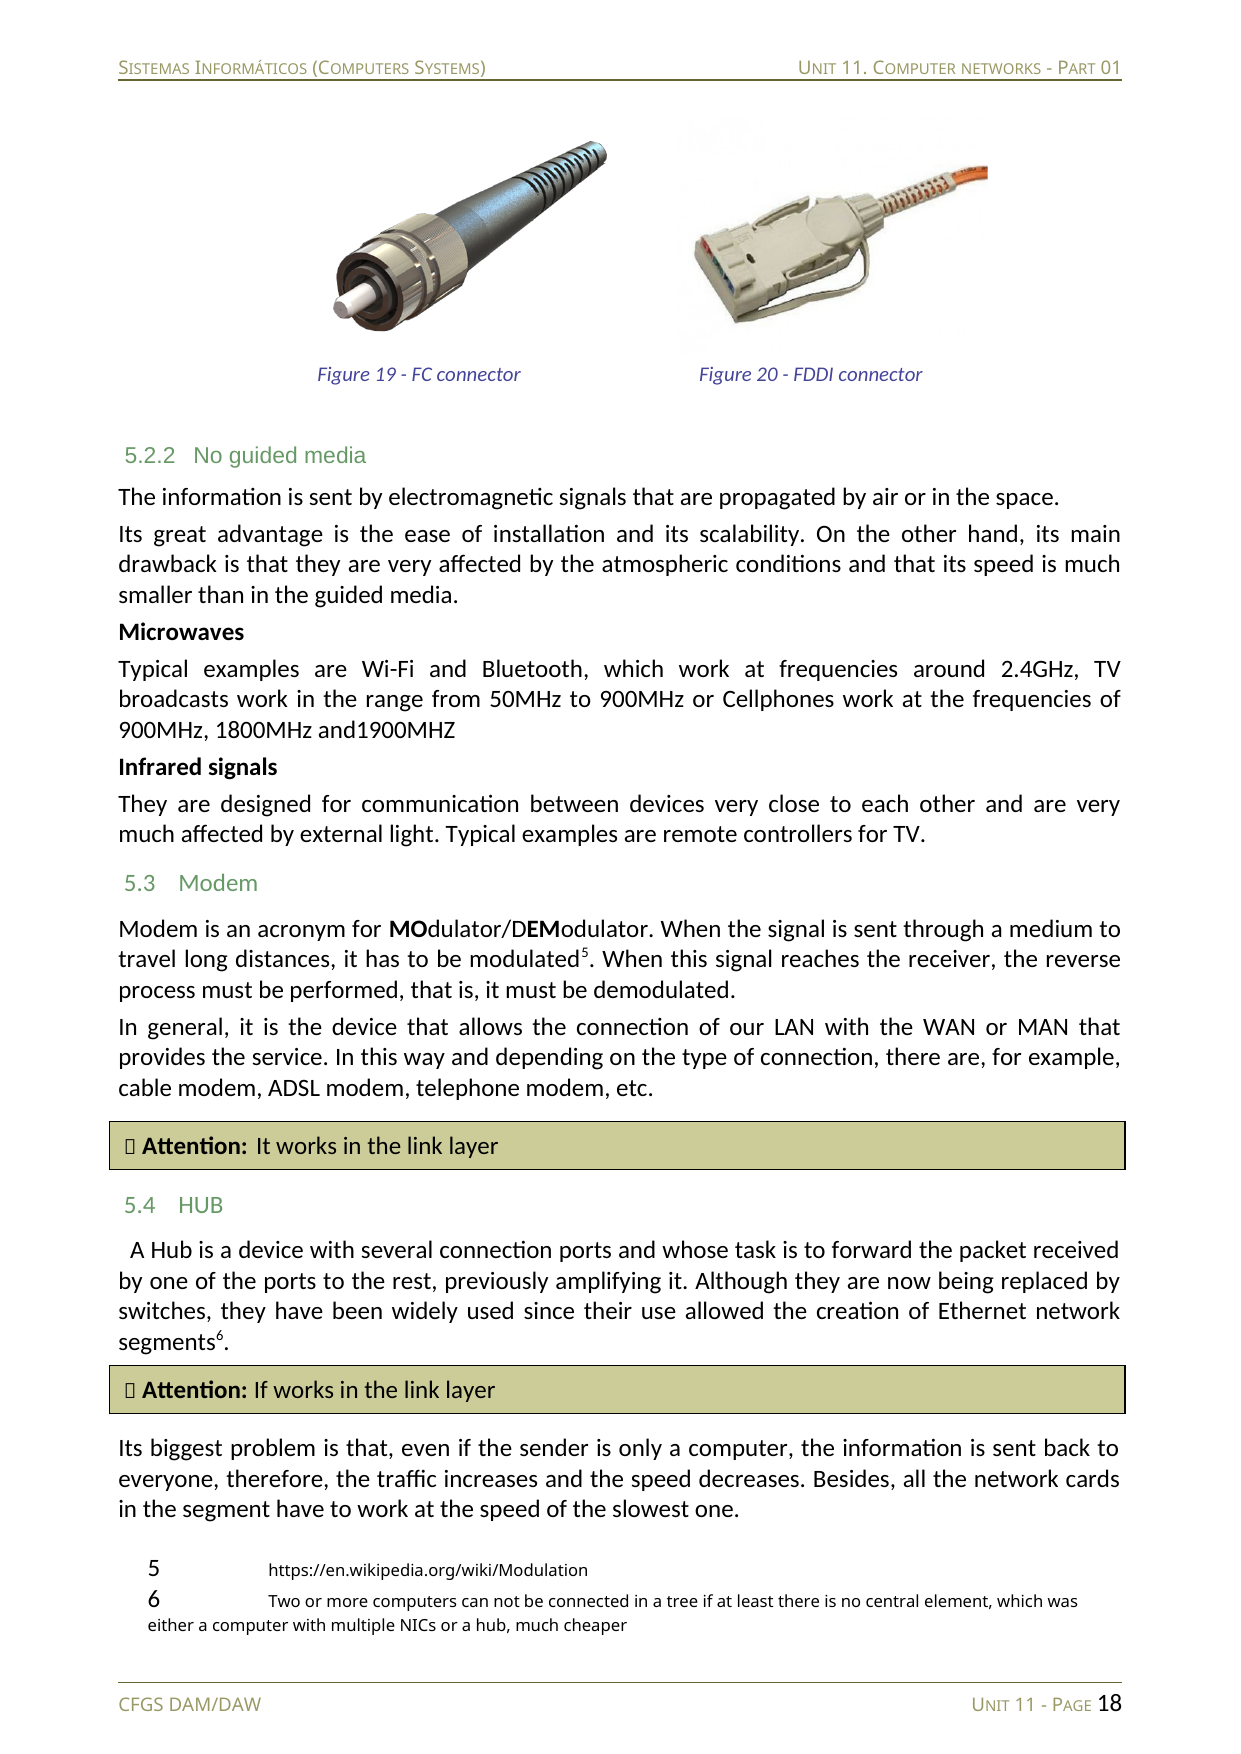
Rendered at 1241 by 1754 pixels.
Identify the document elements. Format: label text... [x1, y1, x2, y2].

text https://en.wikipedia.org/wiki/Modulation [147, 1552, 1122, 1583]
text Infrared signals [118, 751, 1122, 781]
text The information is sent by electromagnetic signals that are propagated by air or in the space. [118, 481, 1122, 511]
subtitle HUB [118, 1189, 1122, 1219]
text ❕ Attention: It works in the link layer [110, 1122, 1124, 1169]
text Its great advantage is the ease of installation and its scalability. On the other hand, its main drawback is that they are very affected by the atmospheric conditions and that its speed is much smaller than in the guided media. [118, 518, 1122, 609]
text Figure 19 - FC connector Figure 20 - FDDI connector [118, 361, 1122, 386]
picture [264, 118, 988, 355]
subtitle No guided media [118, 442, 1122, 468]
text Modem is an acronym for MOdulator/DEModulator. When the signal is sent through a medium to travel long distances, it has to be modulated. When this signal reaches the receiver, the reverse process must be performed, that is, it must be demodulated. [118, 913, 1122, 1004]
subtitle Modem [118, 868, 1122, 898]
text Two or more computers can not be connected in a tree if at least there is no central element, which was either a computer with multiple NICs or a hub, much cheaper [147, 1583, 1122, 1636]
text ❕ Attention: If works in the link layer [110, 1366, 1124, 1413]
text Microwaves [118, 616, 1122, 646]
text Its biggest problem is that, even if the sender is only a computer, the information is sent back to everyone, therefore, the traffic increases and the speed decreases. Besides, all the network cards in the segment have to work at the speed of the slowest one. [118, 1432, 1122, 1524]
text They are designed for communication between devices very close to each other and are very much affected by external light. Typical examples are remote controllers for TV. [118, 788, 1122, 849]
text In general, it is the device that allows the connection of our LAN with the WAN or MAN that provides the service. In this way and depending on the type of connection, there are, for example, cable modem, ADSL modem, telephone modem, etc. [118, 1011, 1122, 1102]
text A Hub is a device with several connection ports and whose task is to forward the packet received by one of the ports to the rest, previously amplifying it. Although they are now being replaced by switches, they have been widely used since their use allowed the creation of Ethernet network segments. [118, 1234, 1122, 1356]
text Typical examples are Wi-Fi and Bluetooth, which work at frequencies around 2.4GHz, TV broadcasts work in the range from 50MHz to 900MHz or Cellphones work at the frequencies of 900MHz, 1800MHz and1900MHZ [118, 653, 1122, 744]
